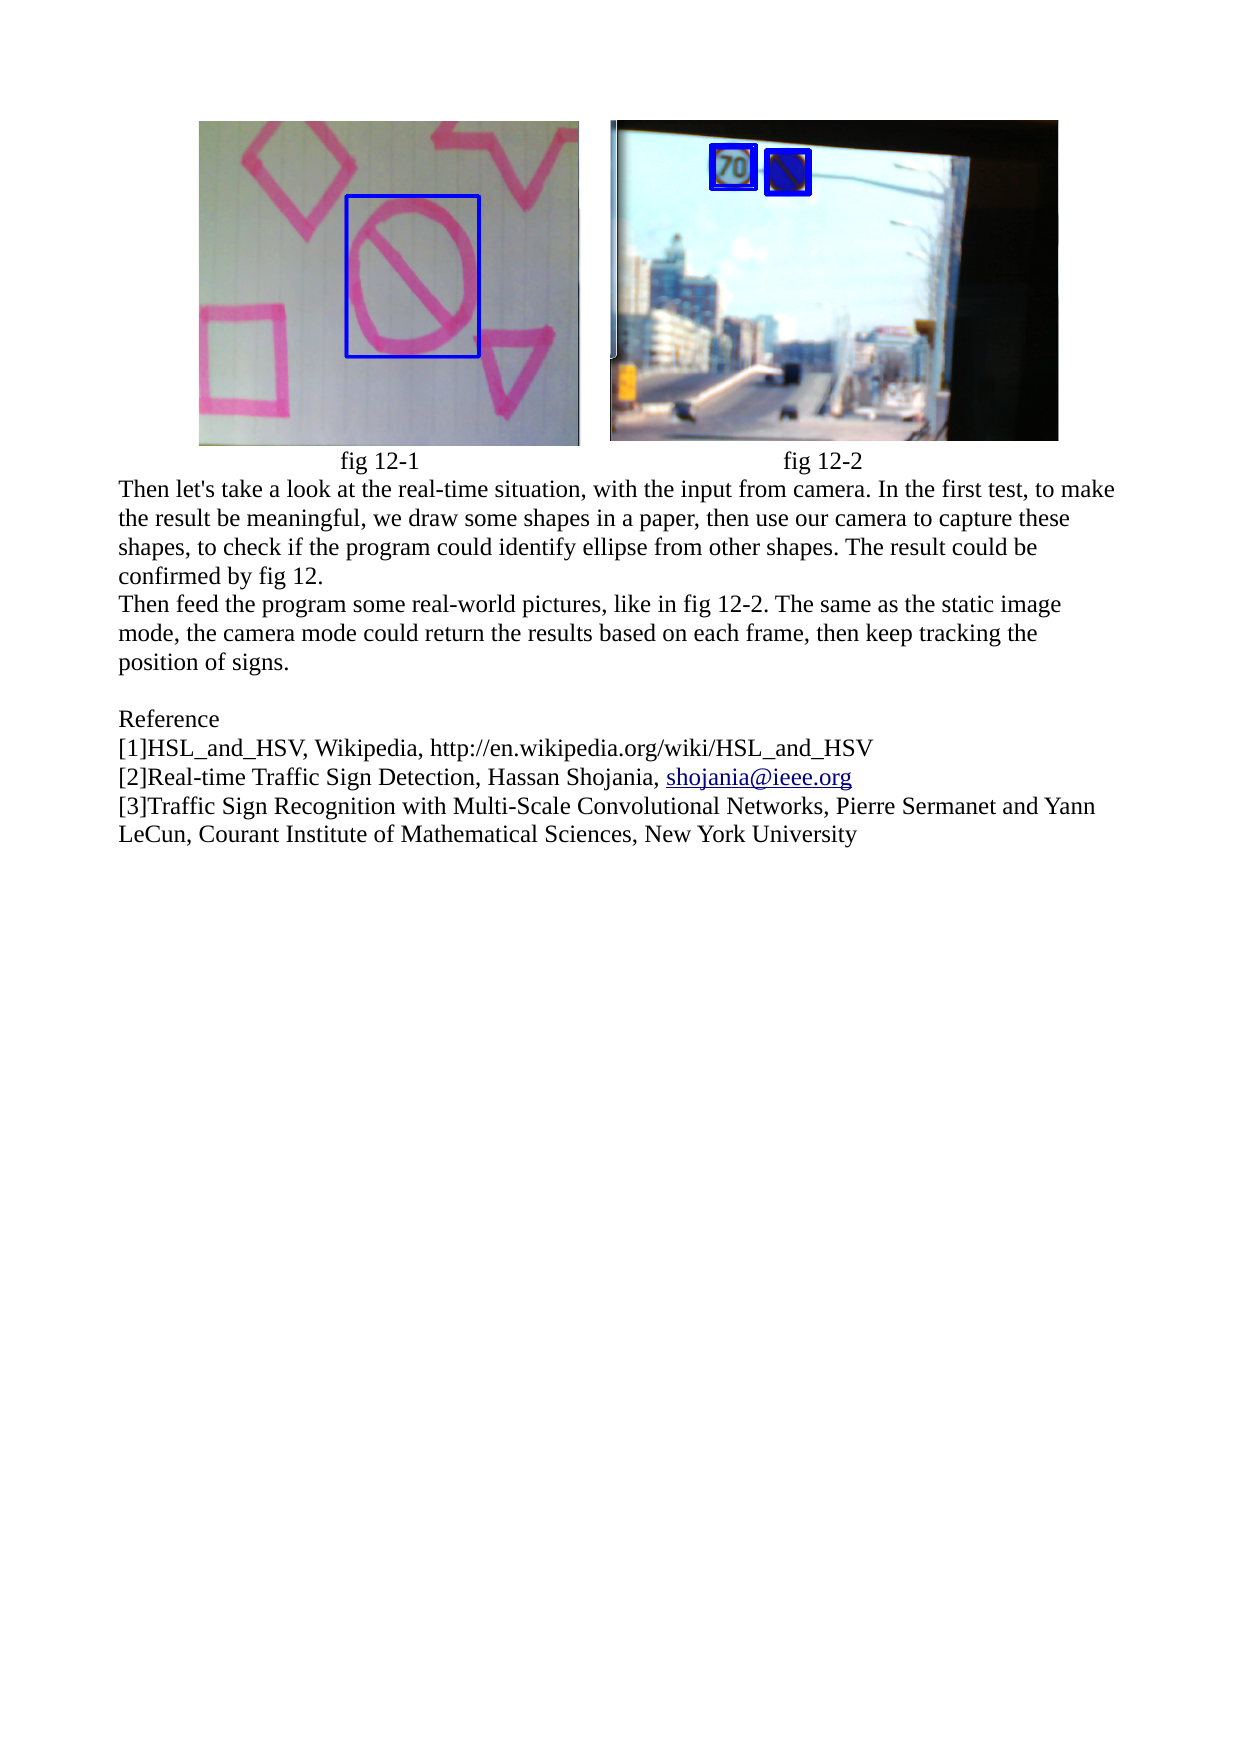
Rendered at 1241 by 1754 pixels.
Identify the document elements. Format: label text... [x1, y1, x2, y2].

picture [610, 120, 1059, 441]
text [1]HSL_and_HSV, Wikipedia, http://en.wikipedia.org/wiki/HSL_and_HSV [118, 733, 1122, 762]
picture [198, 121, 580, 446]
text the result be meaningful, we draw some shapes in a paper, then use our camera to capture these shapes, to check if the program could identify ellipse from other shapes. The result could be confirmed by fig 12. [118, 503, 1122, 589]
text Then let's take a look at the real-time situation, with the input from camera. In the first test, to make [118, 474, 1122, 503]
text Then feed the program some real-world pictures, like in fig 12-2. The same as the static image mode, the camera mode could return the results based on each frame, then keep tracking the position of signs. [118, 589, 1122, 676]
text Reference [118, 704, 1122, 733]
text fig 12-1 fig 12-2 [118, 118, 1122, 474]
text [3]Traffic Sign Recognition with Multi-Scale Convolutional Networks, Pierre Sermanet and Yann LeCun, Courant Institute of Mathematical Sciences, New York University [118, 791, 1122, 848]
text [2]Real-time Traffic Sign Detection, Hassan Shojania, shojania@ieee.org [118, 762, 1122, 791]
